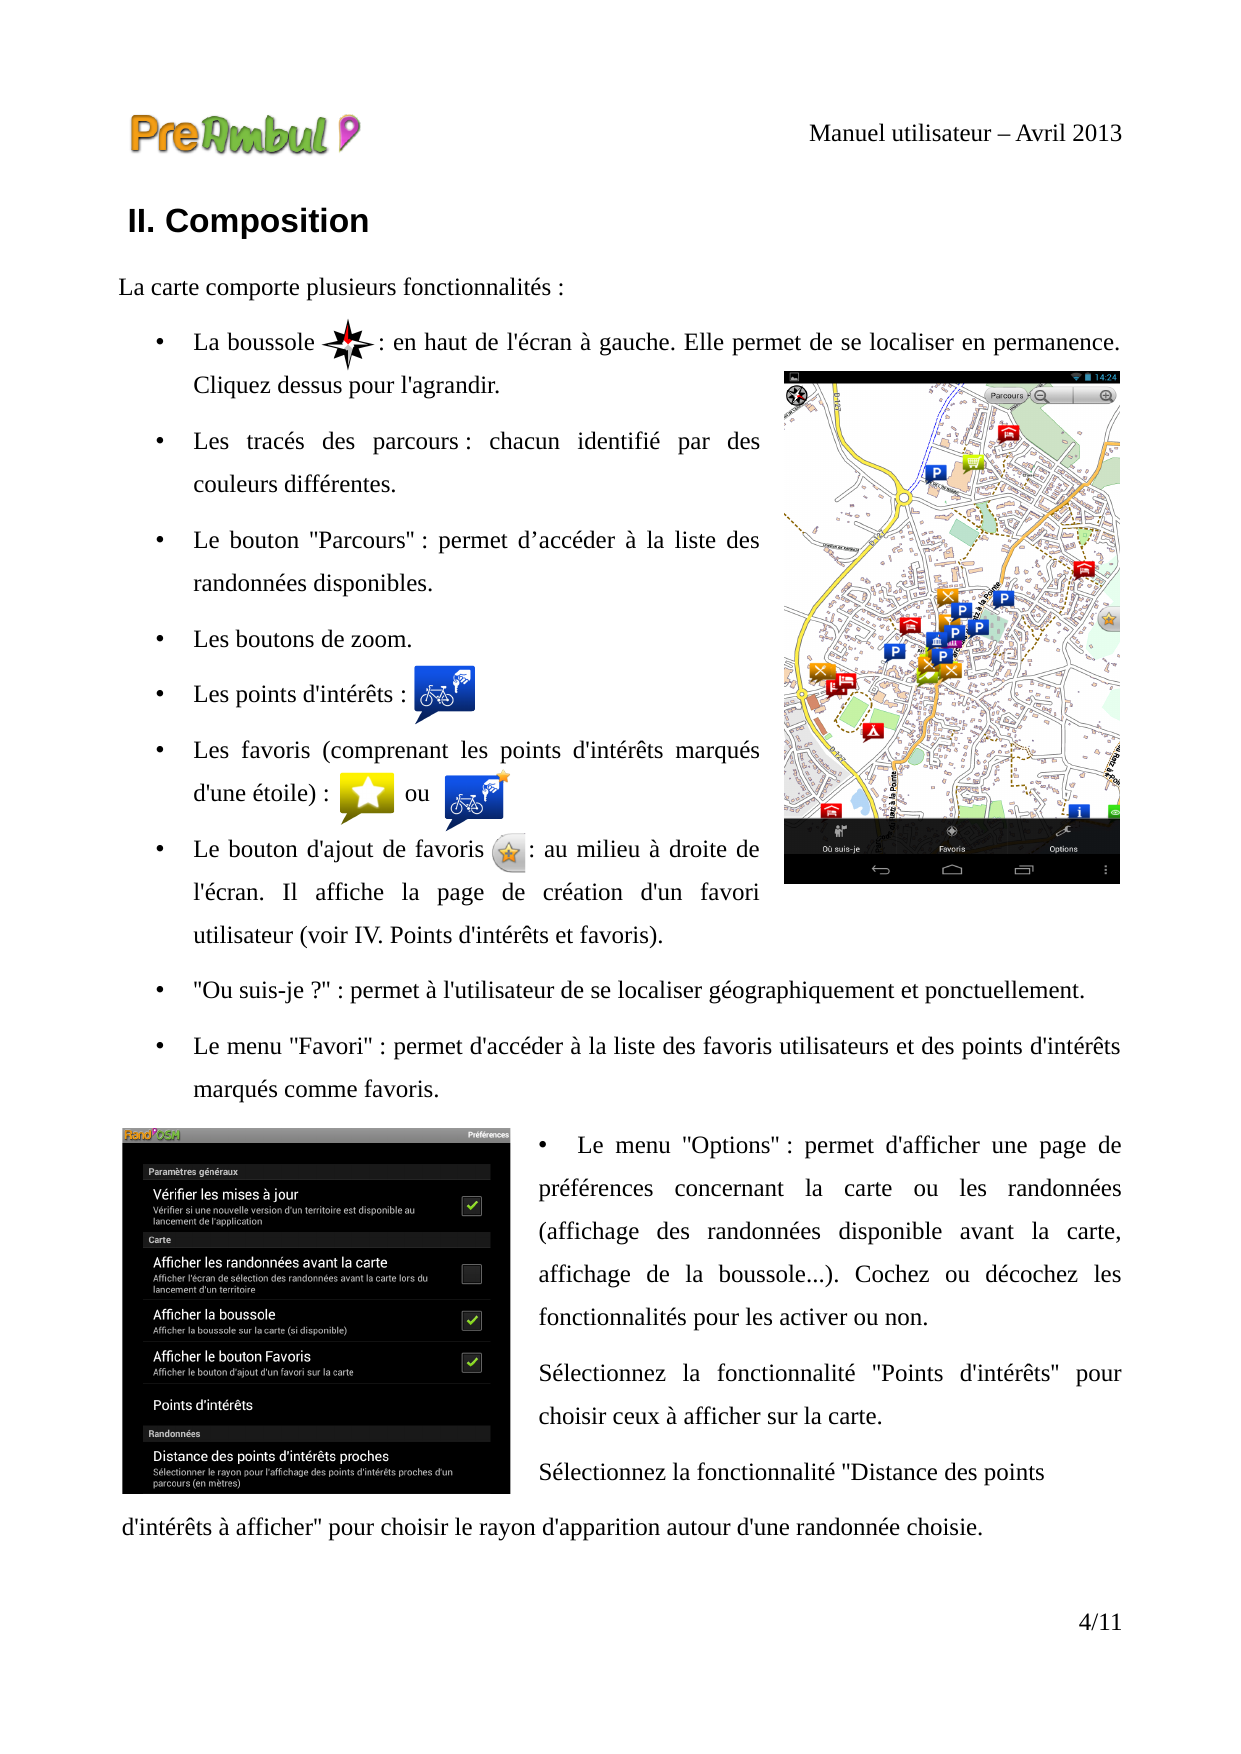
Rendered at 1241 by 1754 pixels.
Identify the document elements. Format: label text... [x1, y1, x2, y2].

list Les boutons de zoom. [156, 624, 784, 652]
picture [118, 103, 371, 162]
picture [321, 317, 375, 372]
list [477, 679, 784, 708]
list Le bouton ''Parcours'' : permet d’accéder à la liste des randonnées disponibles. [156, 525, 784, 597]
list Les points d'intérêts : [156, 679, 412, 708]
list d'intérêts à afficher'' pour choisir le rayon d'apparition autour d'une randonnée choisie. [122, 1512, 1122, 1541]
subtitle Composition [118, 201, 1122, 240]
list Les favoris (comprenant les points d'intérêts marqués d'une étoile) : ou [156, 735, 784, 807]
picture [338, 770, 396, 827]
picture [443, 766, 529, 876]
list Le menu ''Favori'' : permet d'accéder à la liste des favoris utilisateurs et des points d'intérêts marqués comme favoris. [156, 1031, 1122, 1103]
picture [784, 371, 1120, 884]
text La carte comporte plusieurs fonctionnalités : [118, 272, 1122, 301]
list ''Ou suis-je ?'' : permet à l'utilisateur de se localiser géographiquement et ponctuellement. [156, 976, 1122, 1004]
list Le menu ''Options'' : permet d'afficher une page de préférences concernant la carte ou les randonnées (affichage des randonnées disponible avant la carte, affichage de la boussole...). Cochez ou décochez les fonctionnalités pour les activer ou non. [538, 1130, 1122, 1331]
list Sélectionnez la fonctionnalité ''Points d'intérêts'' pour choisir ceux à afficher sur la carte. [538, 1358, 1122, 1430]
picture [412, 664, 477, 727]
list Sélectionnez la fonctionnalité ''Distance des points [538, 1457, 1122, 1486]
list Les tracés des parcours : chacun identifié par des couleurs différentes. [156, 426, 784, 498]
list Le bouton d'ajout de favoris : au milieu à droite de l'écran. Il affiche la page de création d'un favori utilisateur (voir IV. Points d'intérêts et favoris). [156, 834, 1122, 949]
list La boussole : en haut de l'écran à gauche. Elle permet de se localiser en permanence. Cliquez dessus pour l'agrandir. [156, 327, 1122, 399]
